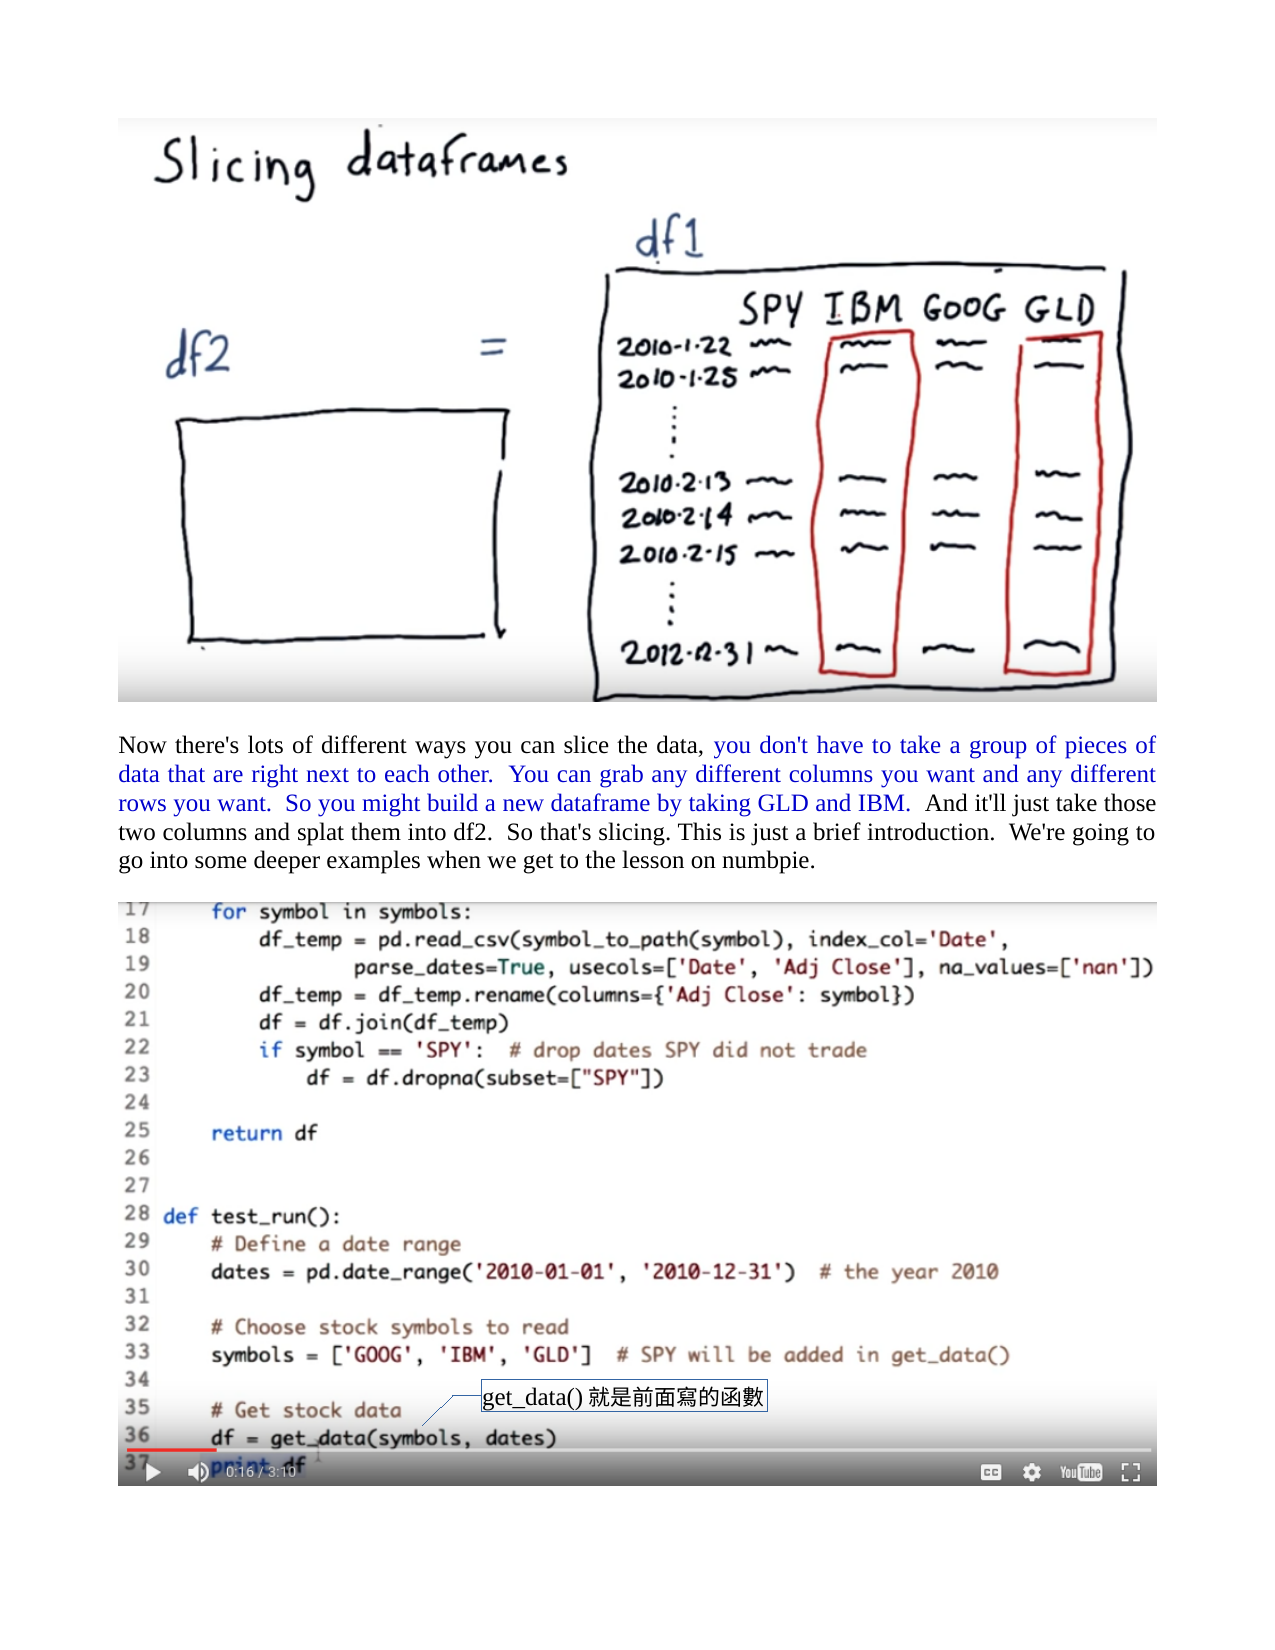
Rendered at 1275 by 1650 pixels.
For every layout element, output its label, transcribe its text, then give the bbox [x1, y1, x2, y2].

text Now there's lots of different ways you can slice the data, you don't have to take a group of pieces of data that are right next to each other. You can grab any different columns you want and any different rows you want. So you might build a new dataframe by taking GLD and IBM. And it'll just take those two columns and splat them into df2. So that's slicing. This is just a brief introduction. We're going to go into some deeper examples when we get to the lesson on numbpie. [118, 730, 1157, 874]
picture [118, 118, 1157, 702]
picture [118, 902, 1157, 1486]
